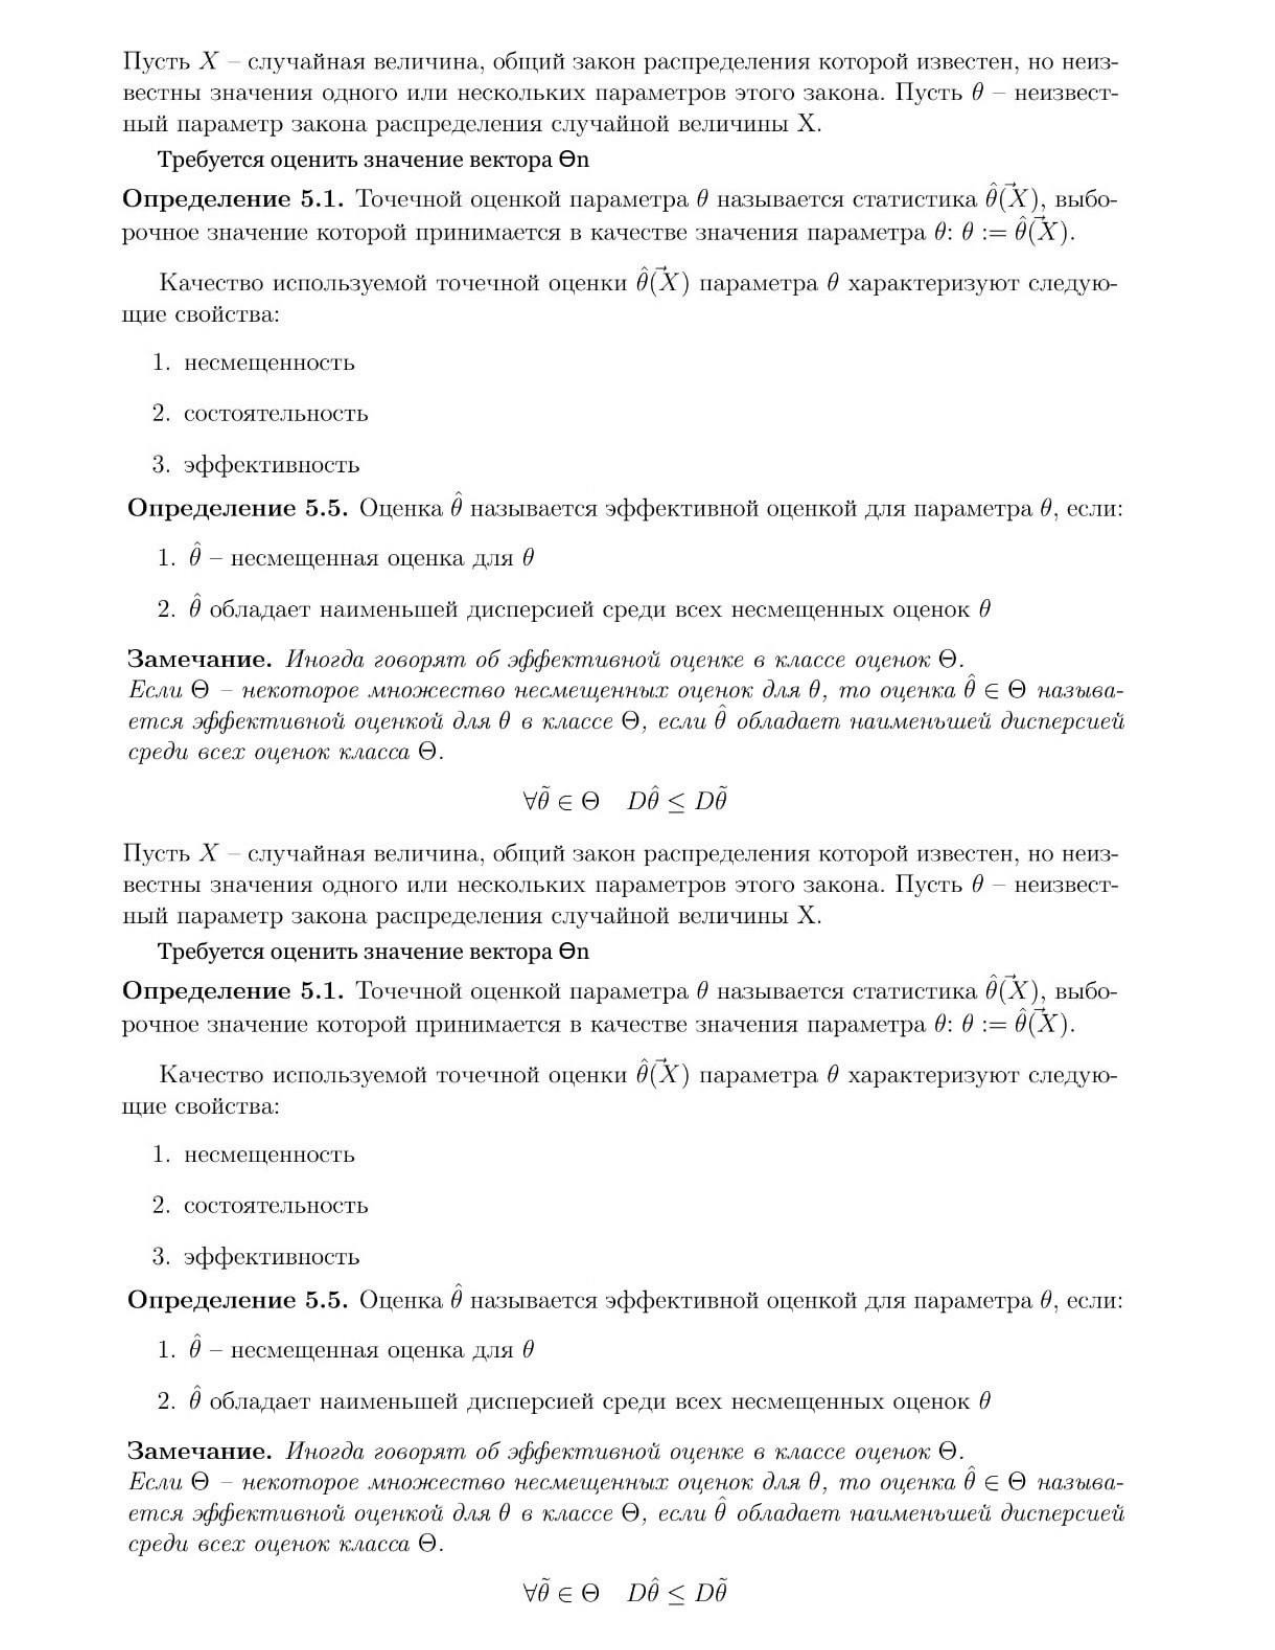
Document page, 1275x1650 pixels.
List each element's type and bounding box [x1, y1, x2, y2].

picture [118, 33, 1138, 1618]
